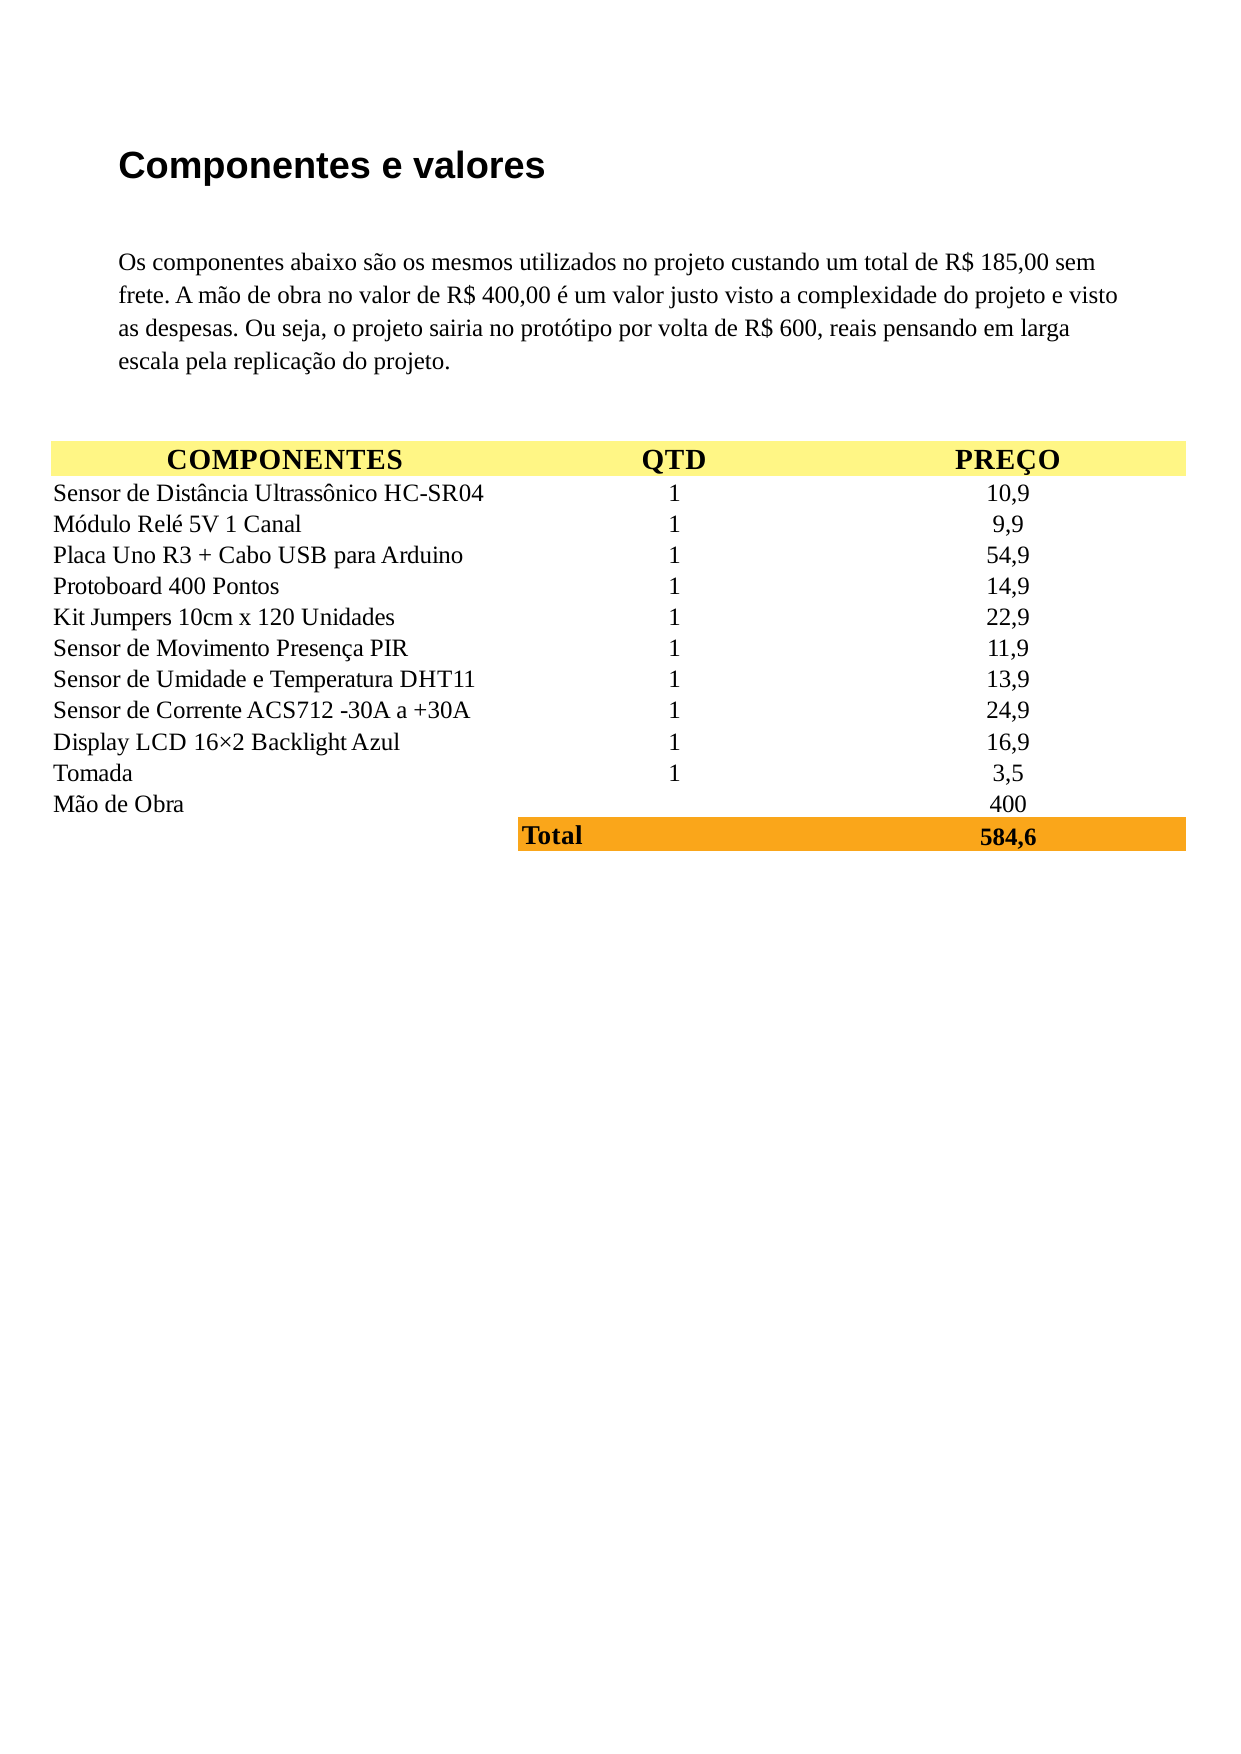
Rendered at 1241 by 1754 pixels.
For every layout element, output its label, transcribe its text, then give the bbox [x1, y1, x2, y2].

subtitle Componentes e valores [118, 143, 1122, 187]
text Os componentes abaixo são os mesmos utilizados no projeto custando um total de R$ 185,00 sem frete. A mão de obra no valor de R$ 400,00 é um valor justo visto a complexidade do projeto e visto as despesas. Ou seja, o projeto sairia no protótipo por volta de R$ 600, reais pensando em larga escala pela replicação do projeto. [118, 247, 1122, 375]
